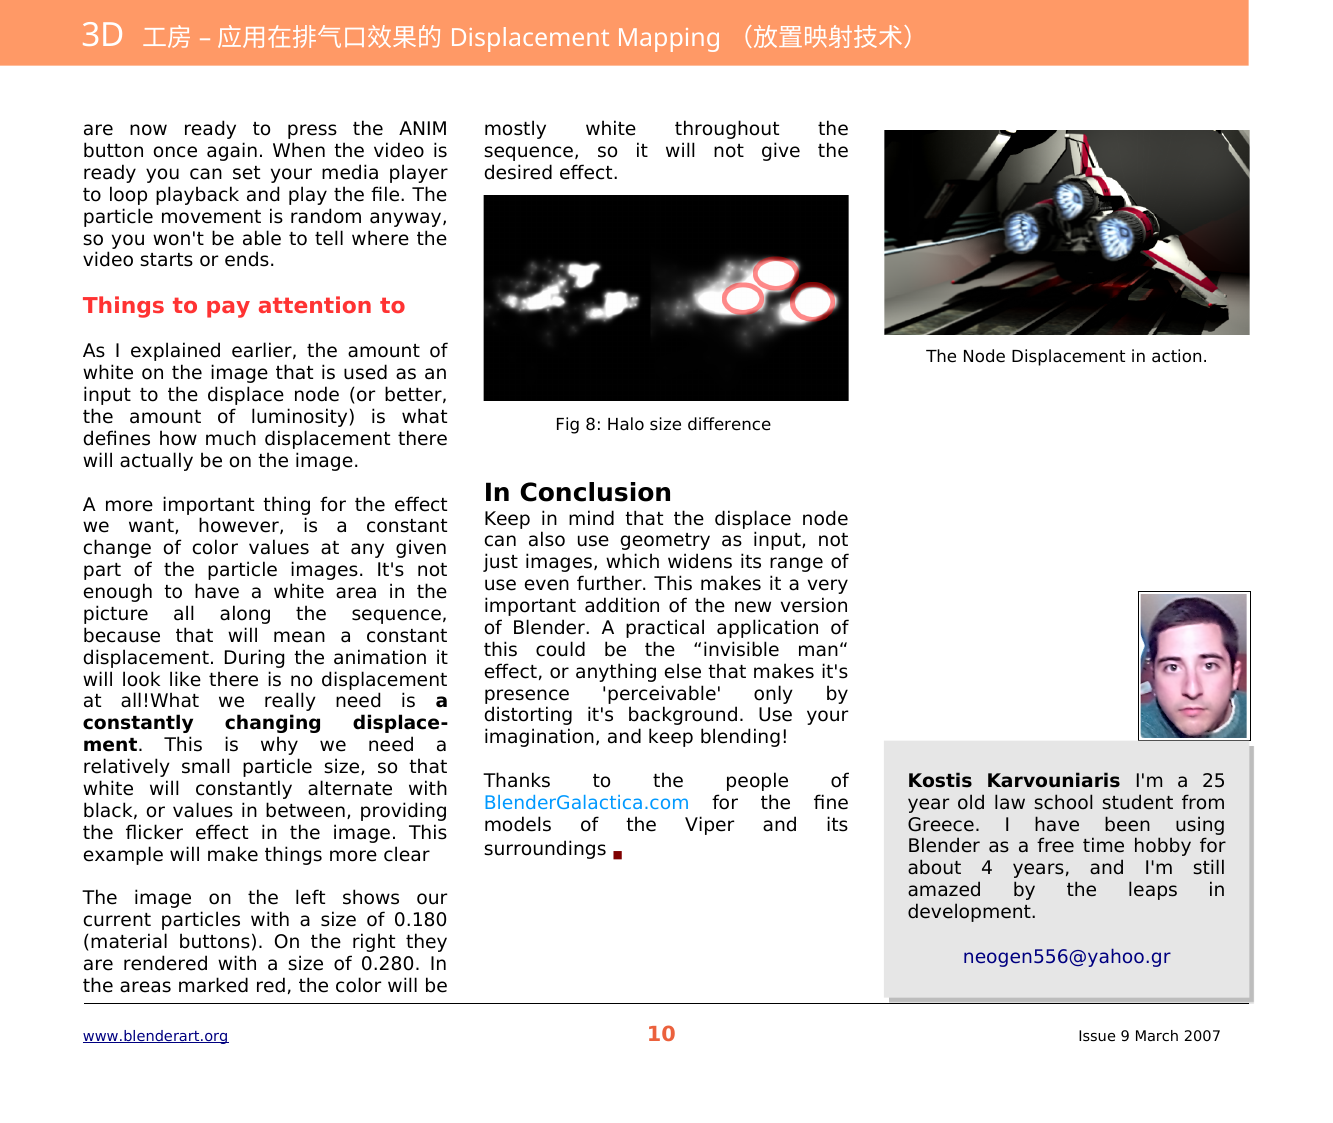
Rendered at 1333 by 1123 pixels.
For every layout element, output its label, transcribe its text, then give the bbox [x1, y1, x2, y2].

text [483, 184, 849, 195]
text mostly white throughout the sequence, so it will not give the desired effect. [483, 118, 849, 184]
text The image on the left shows our current particles with a size of 0.180 (material buttons). On the right they are rendered with a size of 0.280. In the areas marked red, the color will be [83, 887, 448, 997]
text Things to pay attention to [83, 293, 448, 319]
text Keep in mind that the displace node can also use geometry as input, not just images, which widens its range of use even further. This makes it a very important addition of the new version of Blender. A practical application of this could be the “invisible man“ effect, or anything else that makes it's presence 'perceivable' only by distorting it's background. Use your imagination, and keep blending! [483, 507, 849, 748]
text Fig 8: Halo size difference [483, 401, 849, 434]
text Thanks to the people of BlenderGalactica.com for the fine models of the Viper and its surroundings ■ [483, 770, 849, 861]
text [884, 118, 1249, 130]
text are now ready to press the ANIM button once again. When the video is ready you can set your media player to loop playback and play the file. The particle movement is random anyway, so you won't be able to tell where the video starts or ends. [83, 118, 448, 271]
text In Conclusion [483, 478, 849, 507]
text As I explained earlier, the amount of white on the image that is used as an input to the displace node (or better, the amount of luminosity) is what defines how much displacement there will actually be on the image. [83, 341, 448, 472]
text The Node Displacement in action. [884, 335, 1249, 366]
text A more important thing for the effect we want, however, is a constant change of color values at any given part of the particle images. It's not enough to have a white area in the picture all along the sequence, because that will mean a constant displacement. During the animation it will look like there is no displacement at all!What we really need is a constantly changing displace­ment. This is why we need a relatively small particle size, so that white will constantly alternate with black, or values in between, providing the flicker effect in the image. This example will make things more clear [83, 494, 448, 866]
picture [483, 195, 849, 401]
picture [1140, 594, 1247, 738]
picture [884, 130, 1250, 335]
